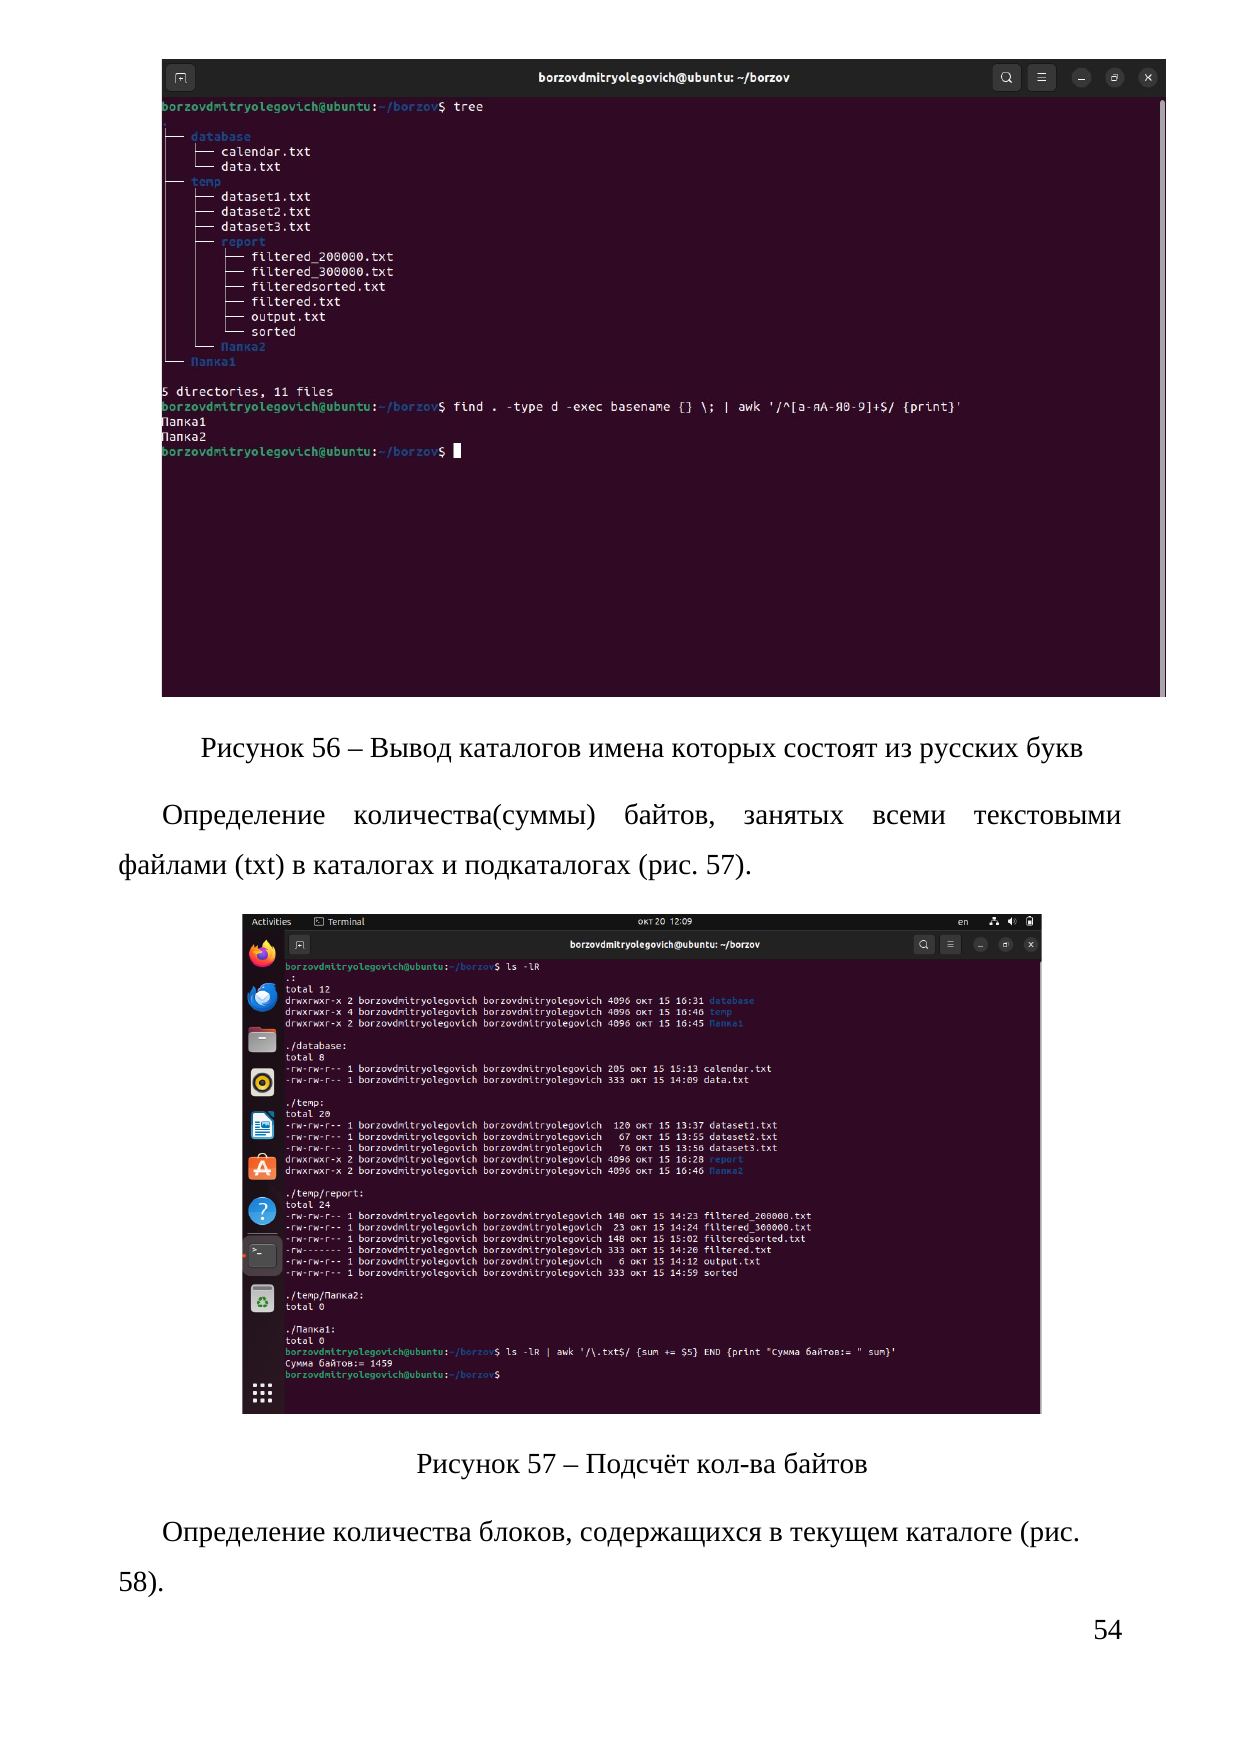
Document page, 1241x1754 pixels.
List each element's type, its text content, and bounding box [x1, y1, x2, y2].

text Определение количества(суммы) байтов, занятых всеми текстовыми файлами (txt) в каталогах и подкаталогах (рис. 57). [118, 797, 1122, 881]
text Рисунок 57 – Подсчёт кол-ва байтов [118, 1447, 1122, 1480]
text Рисунок 56 – Вывод каталогов имена которых состоят из русских букв [118, 730, 1122, 763]
picture [242, 914, 1042, 1414]
picture [161, 59, 1166, 697]
text Определение количества блоков, содержащихся в текущем каталоге (рис. 58). [118, 1514, 1122, 1597]
